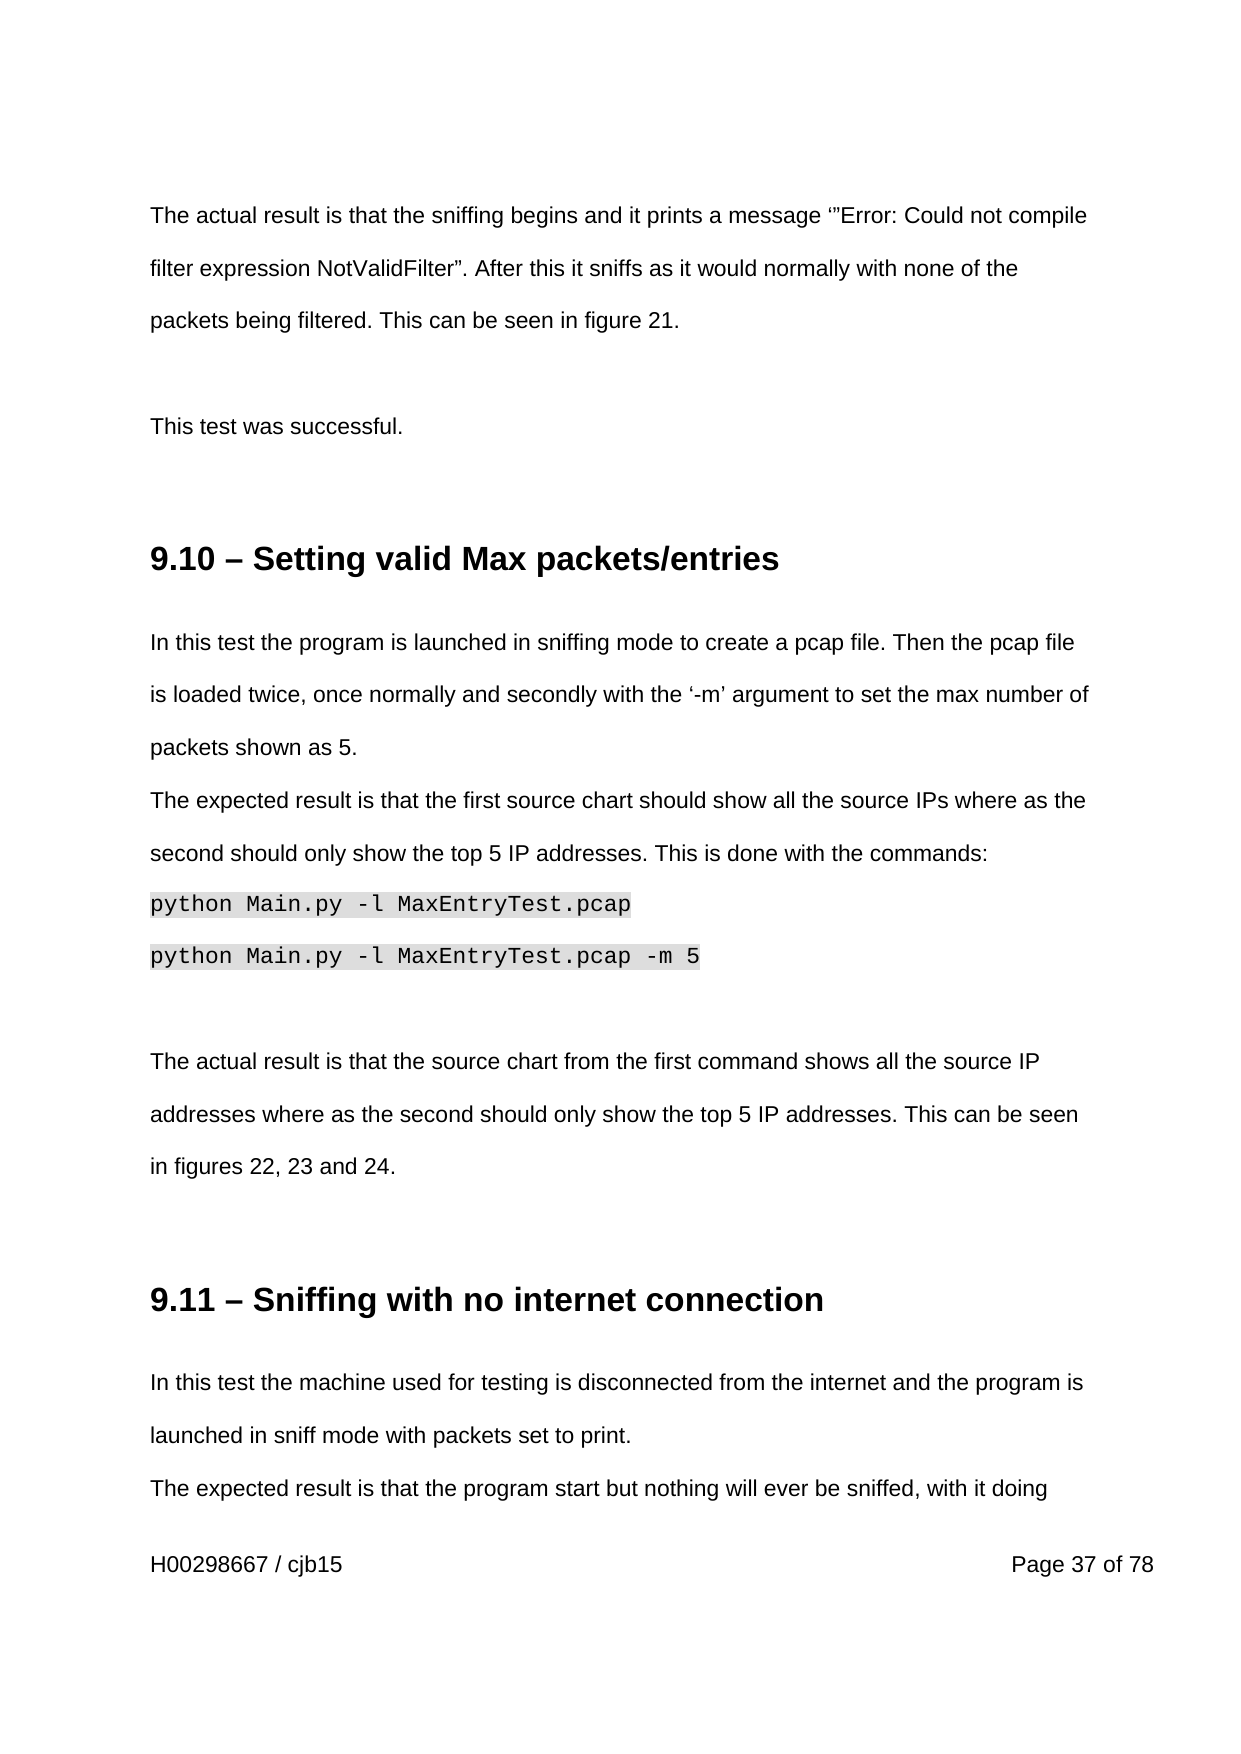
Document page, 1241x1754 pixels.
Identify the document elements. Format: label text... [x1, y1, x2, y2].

text The actual result is that the sniffing begins and it prints a message ‘”Error: Could not compile filter expression NotValidFilter”. After this it sniffs as it would normally with none of the packets being filtered. This can be seen in figure 21. [150, 202, 1090, 334]
text The actual result is that the source chart from the first command shows all the source IP addresses where as the second should only show the top 5 IP addresses. This can be seen in figures 22, 23 and 24. [150, 1048, 1090, 1180]
text python Main.py -l MaxEntryTest.pcap [150, 892, 1090, 918]
text In this test the program is launched in sniffing mode to create a pcap file. Then the pcap file is loaded twice, once normally and secondly with the ‘-m’ argument to set the max number of packets shown as 5. [150, 629, 1090, 761]
text This test was successful. [150, 413, 1090, 439]
subtitle 9.11 – Sniffing with no internet connection [150, 1279, 1090, 1318]
subtitle 9.10 – Setting valid Max packets/entries [150, 539, 1090, 578]
text The expected result is that the program start but nothing will ever be sniffed, with it doing [150, 1475, 1090, 1501]
text In this test the machine used for testing is disconnected from the internet and the program is launched in sniff mode with packets set to print. [150, 1369, 1090, 1448]
text The expected result is that the first source chart should show all the source IPs where as the second should only show the top 5 IP addresses. This is done with the commands: [150, 787, 1090, 866]
text python Main.py -l MaxEntryTest.pcap -m 5 [150, 944, 1090, 970]
